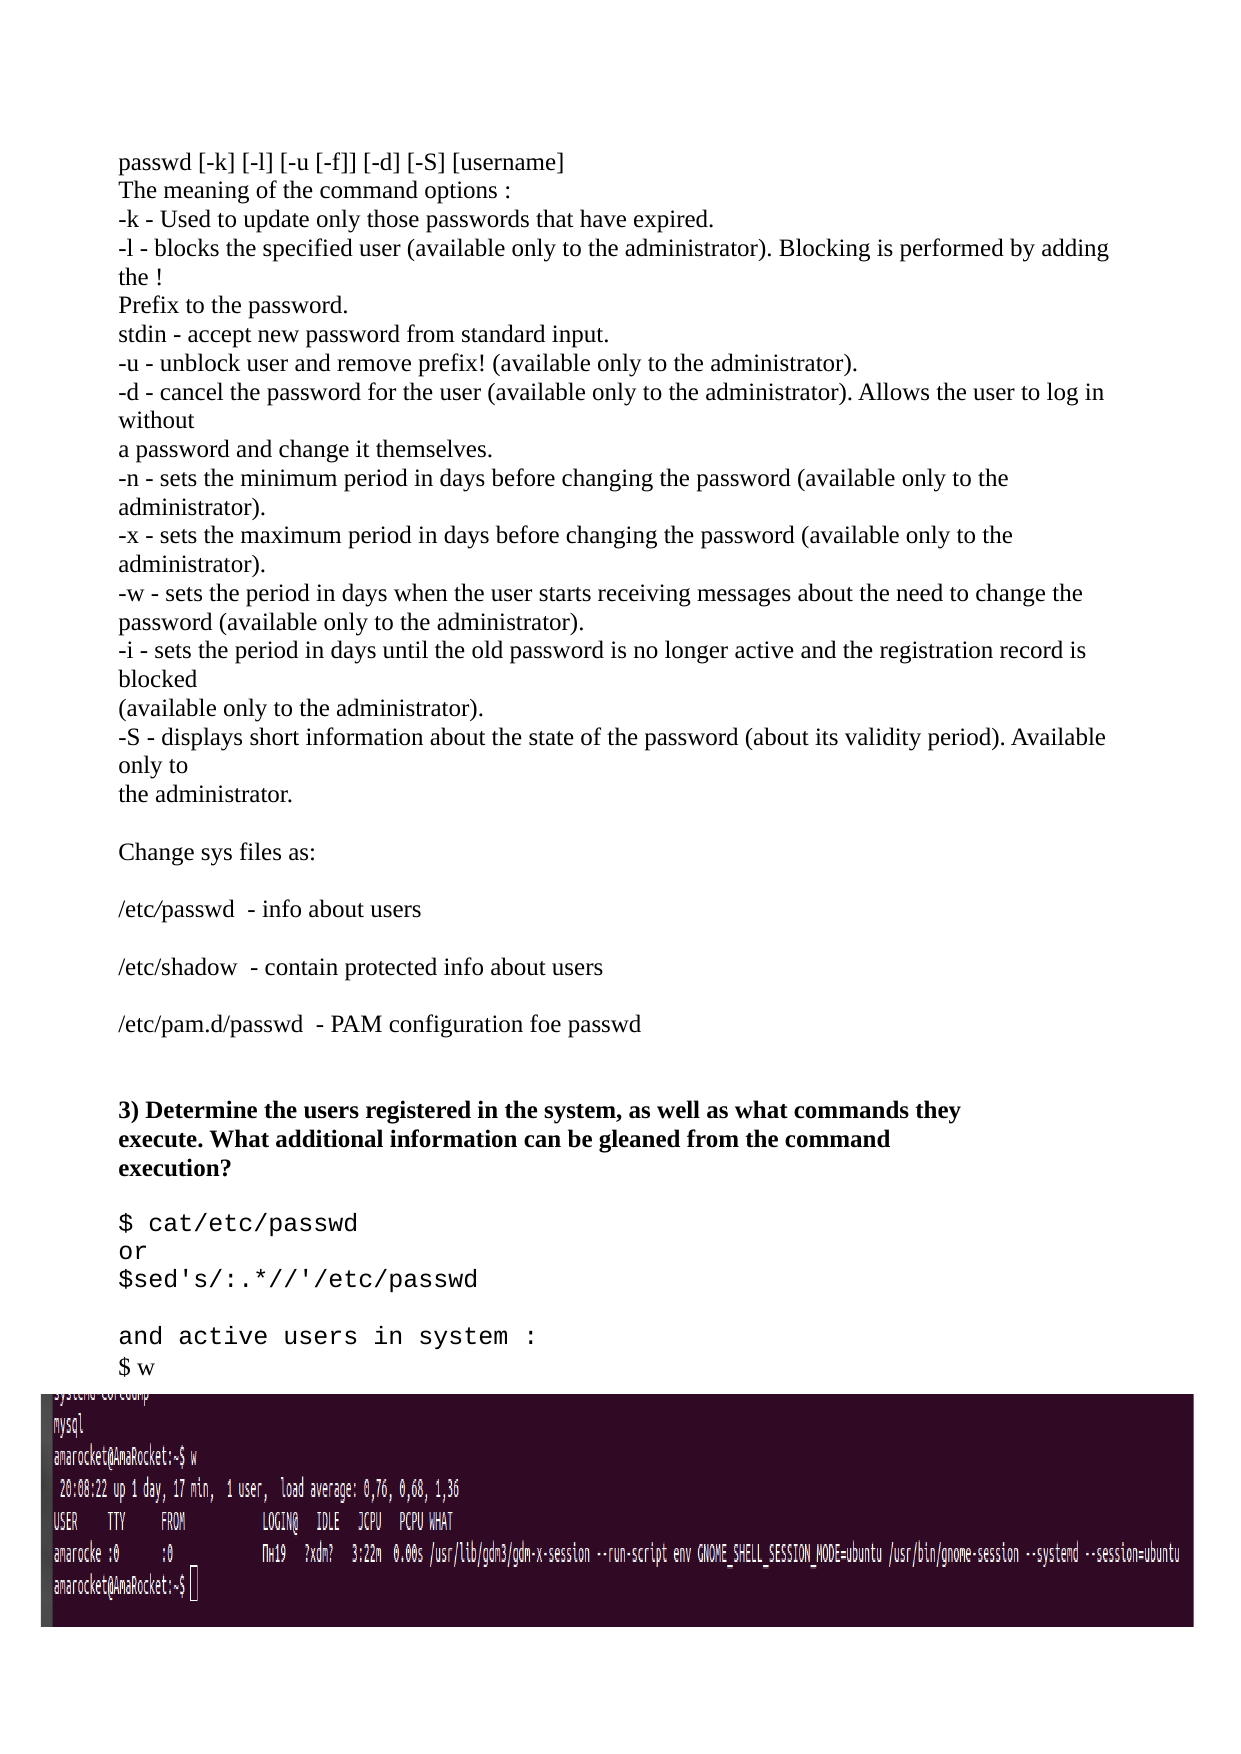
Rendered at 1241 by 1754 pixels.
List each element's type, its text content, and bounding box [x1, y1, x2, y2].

text execution? [118, 1153, 1122, 1182]
text execute. What additional information can be gleaned from the command [118, 1124, 1122, 1153]
text Prefix to the password. [118, 291, 1122, 319]
text The meaning of the command options : [118, 176, 1122, 204]
text (available only to the administrator). [118, 693, 1122, 722]
text or [118, 1238, 1122, 1267]
text /etc/pam.d/passwd - PAM configuration foe passwd [118, 1009, 1122, 1038]
text -n - sets the minimum period in days before changing the password (available only to the administrator). [118, 463, 1122, 521]
text $ w [118, 1352, 1122, 1381]
text -l - blocks the specified user (available only to the administrator). Blocking is performed by adding the ! [118, 233, 1122, 291]
text /etc/passwd - info about users [118, 894, 1122, 923]
text and active users in system : [118, 1323, 1122, 1352]
text -u - unblock user and remove prefix! (available only to the administrator). [118, 348, 1122, 377]
text -d - cancel the password for the user (available only to the administrator). Allows the user to log in without [118, 377, 1122, 434]
text the administrator. [118, 779, 1122, 808]
text -i - sets the period in days until the old password is no longer active and the registration record is blocked [118, 636, 1122, 693]
text /etc/shadow - contain protected info about users [118, 952, 1122, 981]
text -w - sets the period in days when the user starts receiving messages about the need to change the [118, 578, 1122, 607]
text $sed's/:.*//'/etc/passwd [118, 1267, 1122, 1295]
text a password and change it themselves. [118, 434, 1122, 463]
text 3) Determine the users registered in the system, as well as what commands they [118, 1096, 1122, 1124]
text -x - sets the maximum period in days before changing the password (available only to the administrator). [118, 521, 1122, 578]
text -k - Used to update only those passwords that have expired. [118, 204, 1122, 233]
text password (available only to the administrator). [118, 607, 1122, 636]
text $ cat/etc/passwd [118, 1210, 1122, 1238]
text stdin - accept new password from standard input. [118, 319, 1122, 348]
text -S - displays short information about the state of the password (about its validity period). Available only to [118, 722, 1122, 779]
text passwd [-k] [-l] [-u [-f]] [-d] [-S] [username] [118, 147, 1122, 176]
text Change sys files as: [118, 837, 1122, 866]
